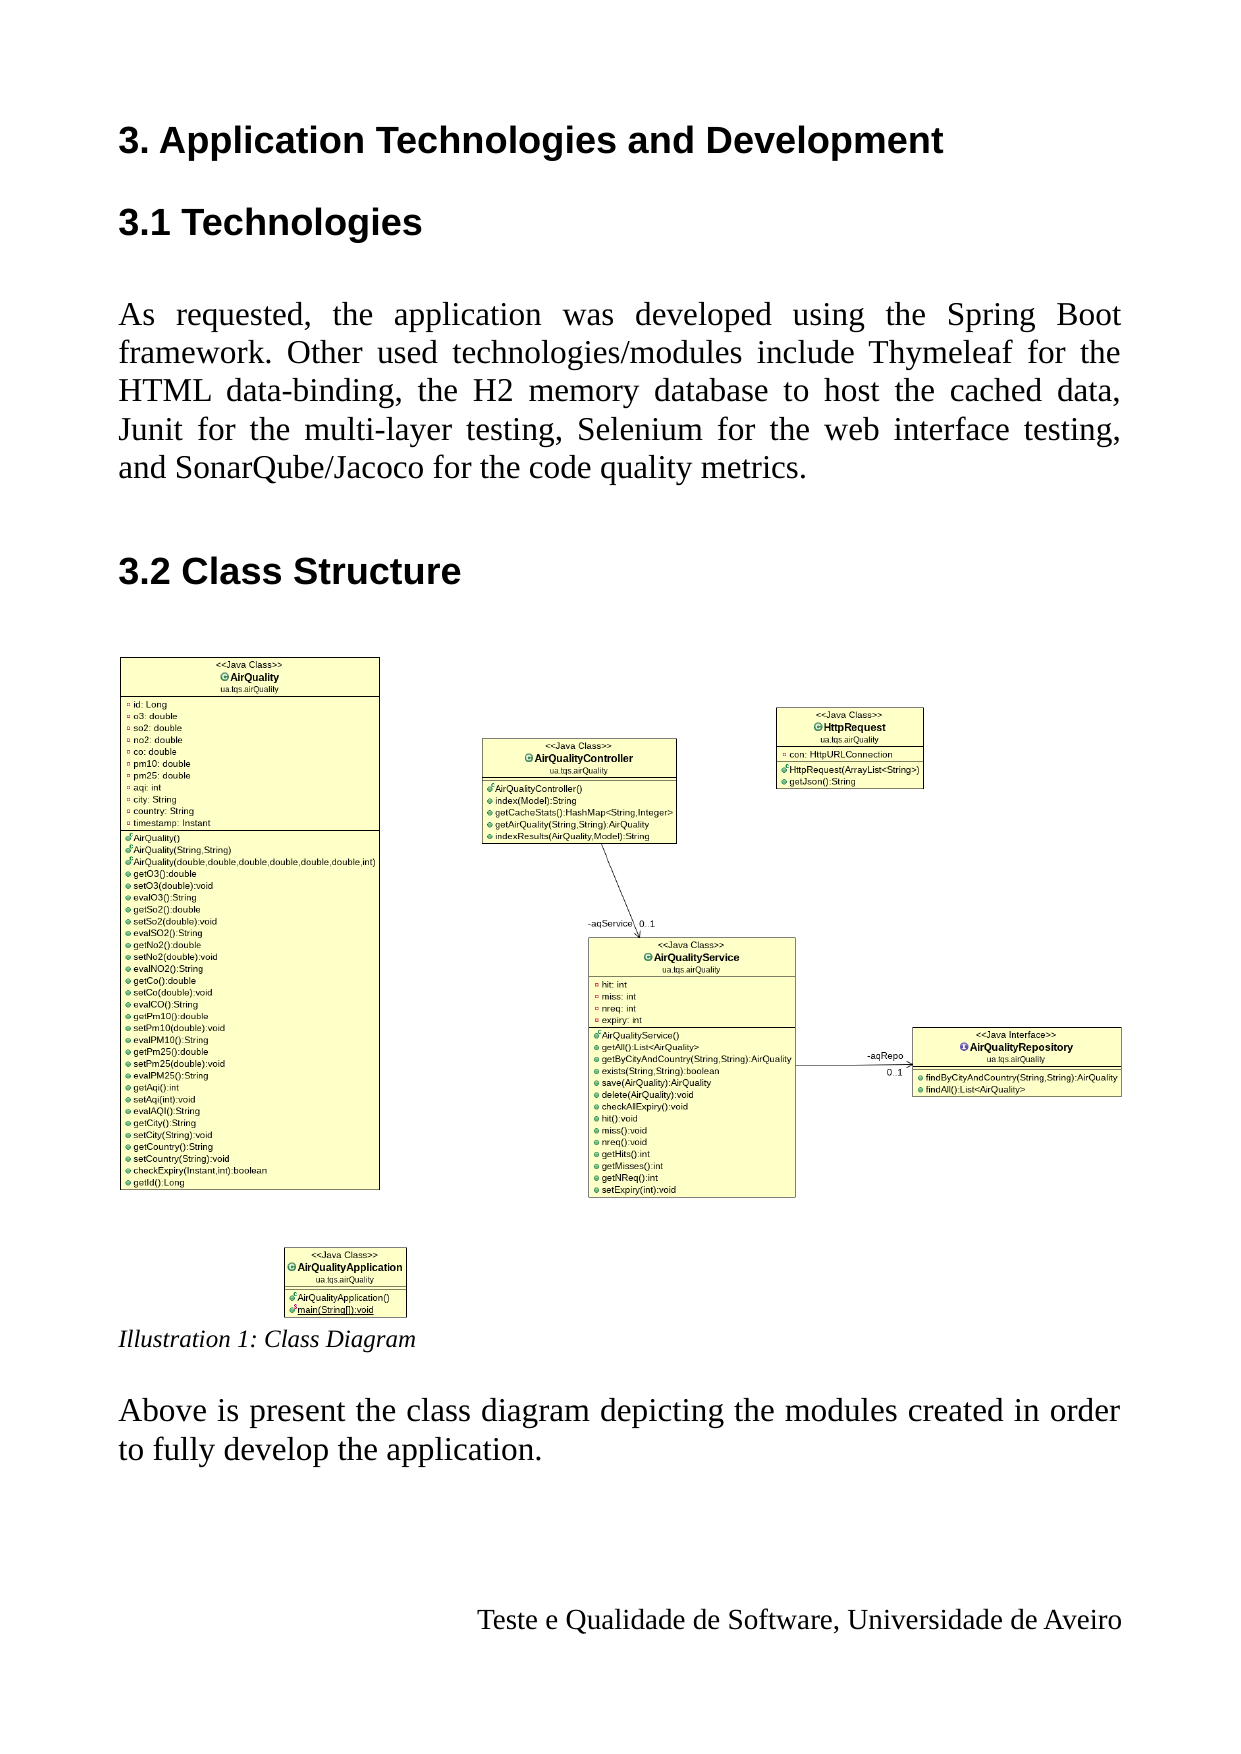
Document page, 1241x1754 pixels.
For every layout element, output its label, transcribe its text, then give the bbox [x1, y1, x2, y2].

subtitle 3. Application Technologies and Development [118, 118, 1122, 162]
text As requested, the application was developed using the Spring Boot framework. Other used technologies/modules include Thymeleaf for the HTML data-binding, the H2 memory database to host the cached data, Junit for the multi-layer testing, Selenium for the web interface testing, and SonarQube/Jacoco for the code quality metrics. [118, 294, 1122, 485]
subtitle 3.1 Technologies [118, 199, 1122, 243]
subtitle 3.2 Class Structure [118, 549, 1122, 592]
picture [118, 655, 1123, 1319]
text Illustration 1: Class Diagram [118, 1319, 1122, 1352]
text Above is present the class diagram depicting the modules created in order to fully develop the application. [118, 1391, 1122, 1467]
